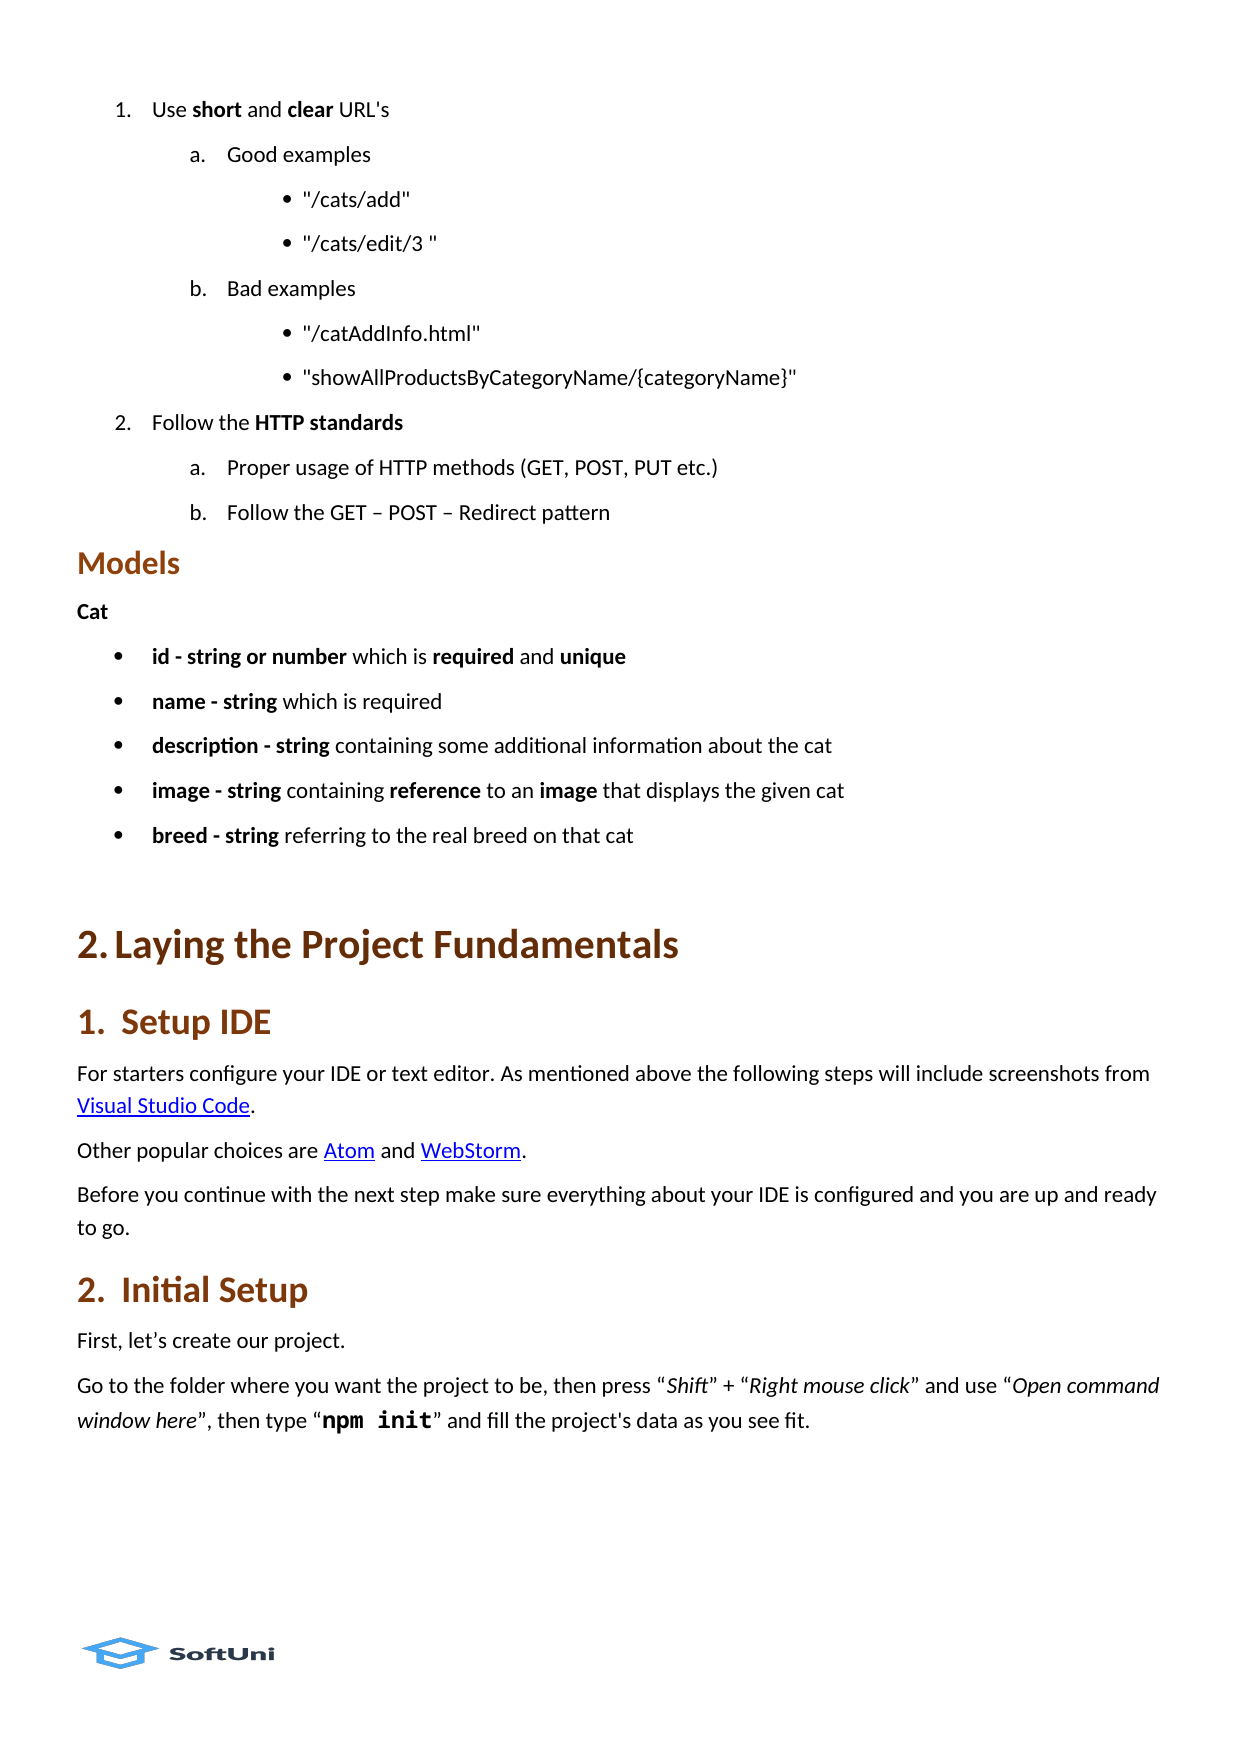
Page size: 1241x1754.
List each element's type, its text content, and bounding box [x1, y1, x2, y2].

list breed - string referring to the real breed on that cat [114, 821, 1163, 849]
subtitle Initial Setup [77, 1266, 1163, 1311]
list Good examples [189, 140, 1163, 168]
list "/cats/edit/3 " [283, 229, 1163, 257]
list "showAllProductsByCategoryName/{categoryName}" [283, 363, 1163, 392]
text For starters configure your IDE or text editor. As mentioned above the following steps will include screenshots from Visual Studio Code. [77, 1059, 1163, 1119]
list Use short and clear URL's [114, 95, 1163, 123]
subtitle Models [77, 542, 1163, 583]
subtitle Setup IDE [77, 998, 1163, 1044]
text First, let’s create our project. [77, 1327, 1163, 1355]
list id - string or number which is required and unique [114, 642, 1163, 670]
picture [75, 1635, 281, 1672]
list Follow the HTTP standards [114, 408, 1163, 436]
subtitle Laying the Project Fundamentals [77, 918, 1163, 969]
list description - string containing some additional information about the cat [114, 731, 1163, 759]
text Before you continue with the next step make sure everything about your IDE is configured and you are up and ready to go. [77, 1180, 1163, 1241]
text Cat [77, 597, 1163, 625]
list Bad examples [189, 274, 1163, 302]
list name - string which is required [114, 687, 1163, 715]
list Proper usage of HTTP methods (GET, POST, PUT etc.) [189, 453, 1163, 481]
text Other popular choices are Atom and WebStorm. [77, 1136, 1163, 1164]
text Go to the folder where you want the project to be, then press “Shift” + “Right mouse click” and use “Open command window here”, then type “npm init” and fill the project's data as you see fit. [77, 1371, 1163, 1435]
list image - string containing reference to an image that displays the given cat [114, 776, 1163, 804]
list Follow the GET – POST – Redirect pattern [189, 498, 1163, 526]
list "/catAddInfo.html" [283, 319, 1163, 347]
list "/cats/add" [283, 185, 1163, 213]
